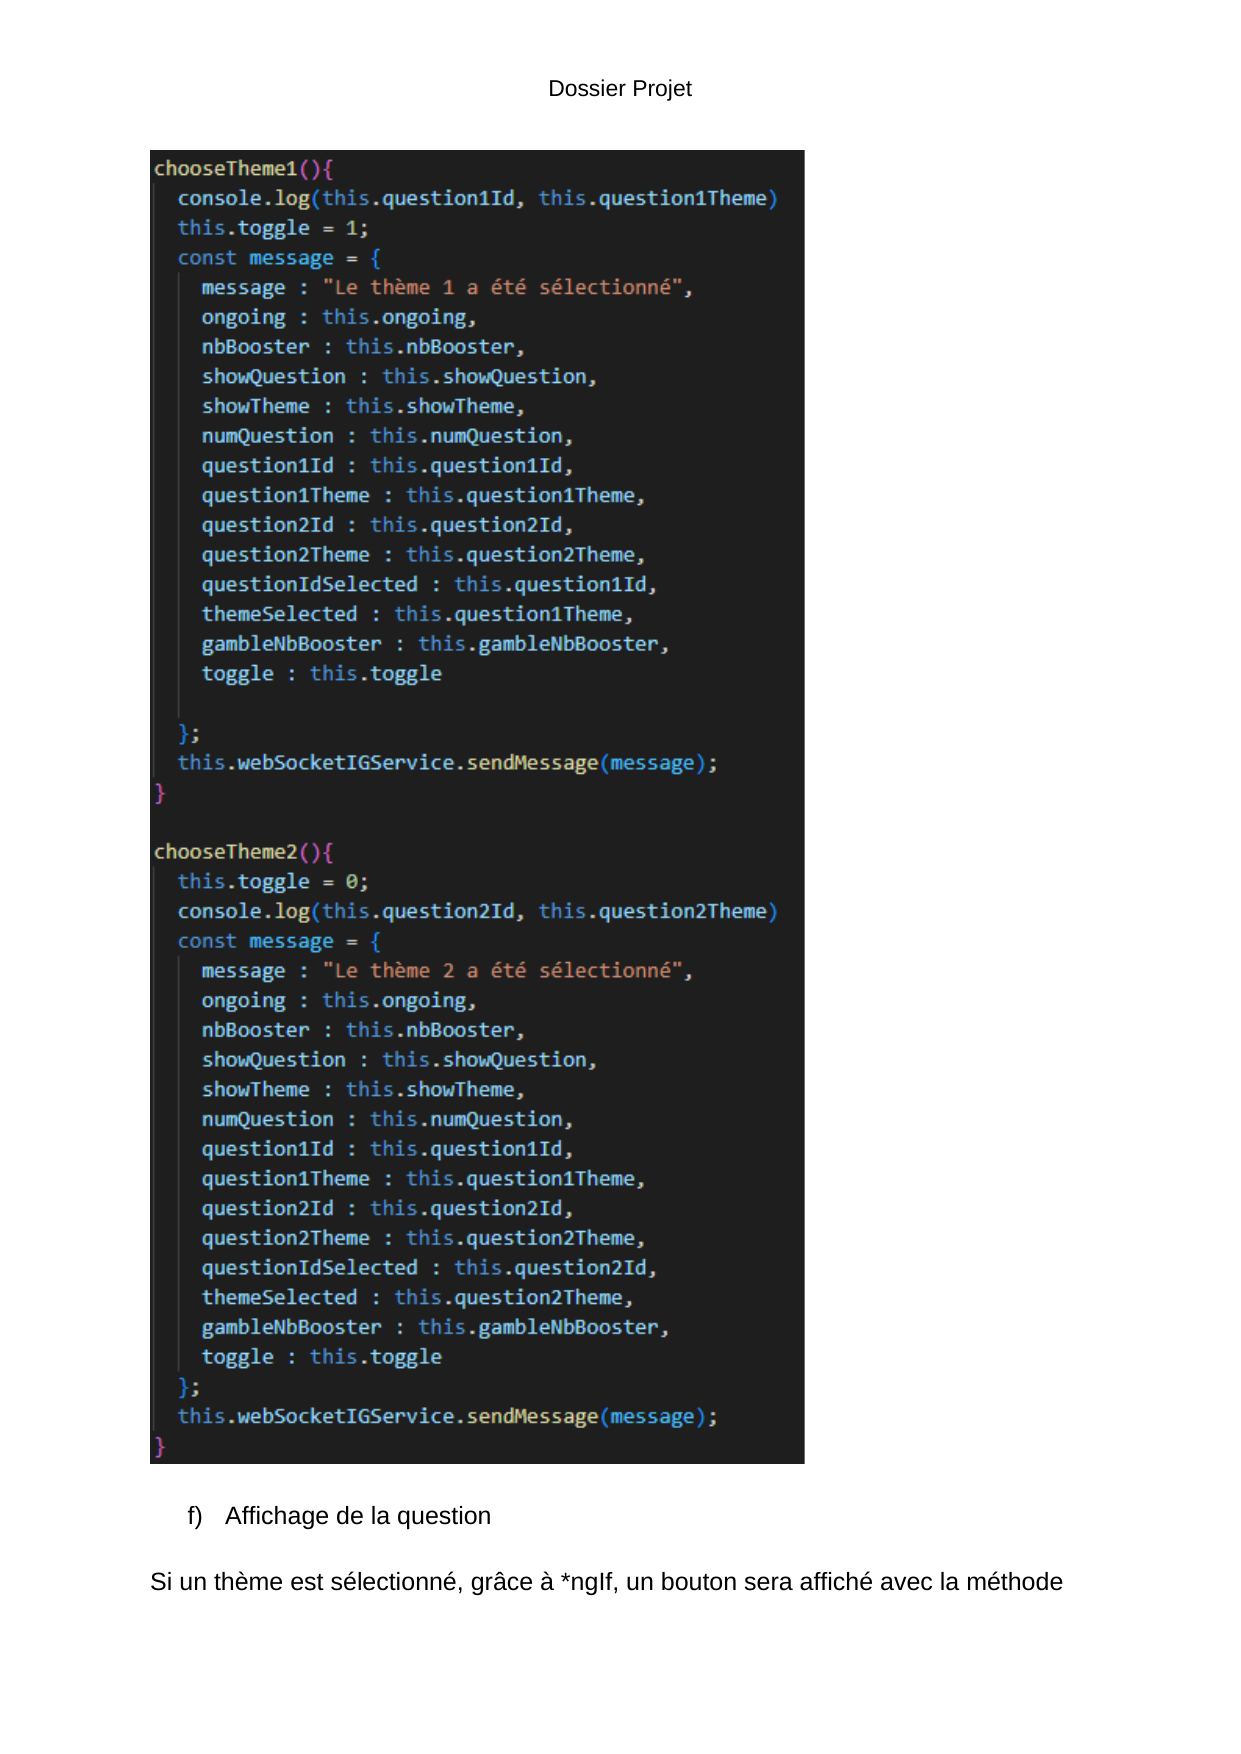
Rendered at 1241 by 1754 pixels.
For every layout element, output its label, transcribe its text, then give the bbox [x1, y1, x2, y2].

list Affichage de la question [187, 1501, 1090, 1530]
picture [150, 150, 805, 1464]
text Si un thème est sélectionné, grâce à *ngIf, un bouton sera affiché avec la méthode [150, 1567, 1090, 1596]
